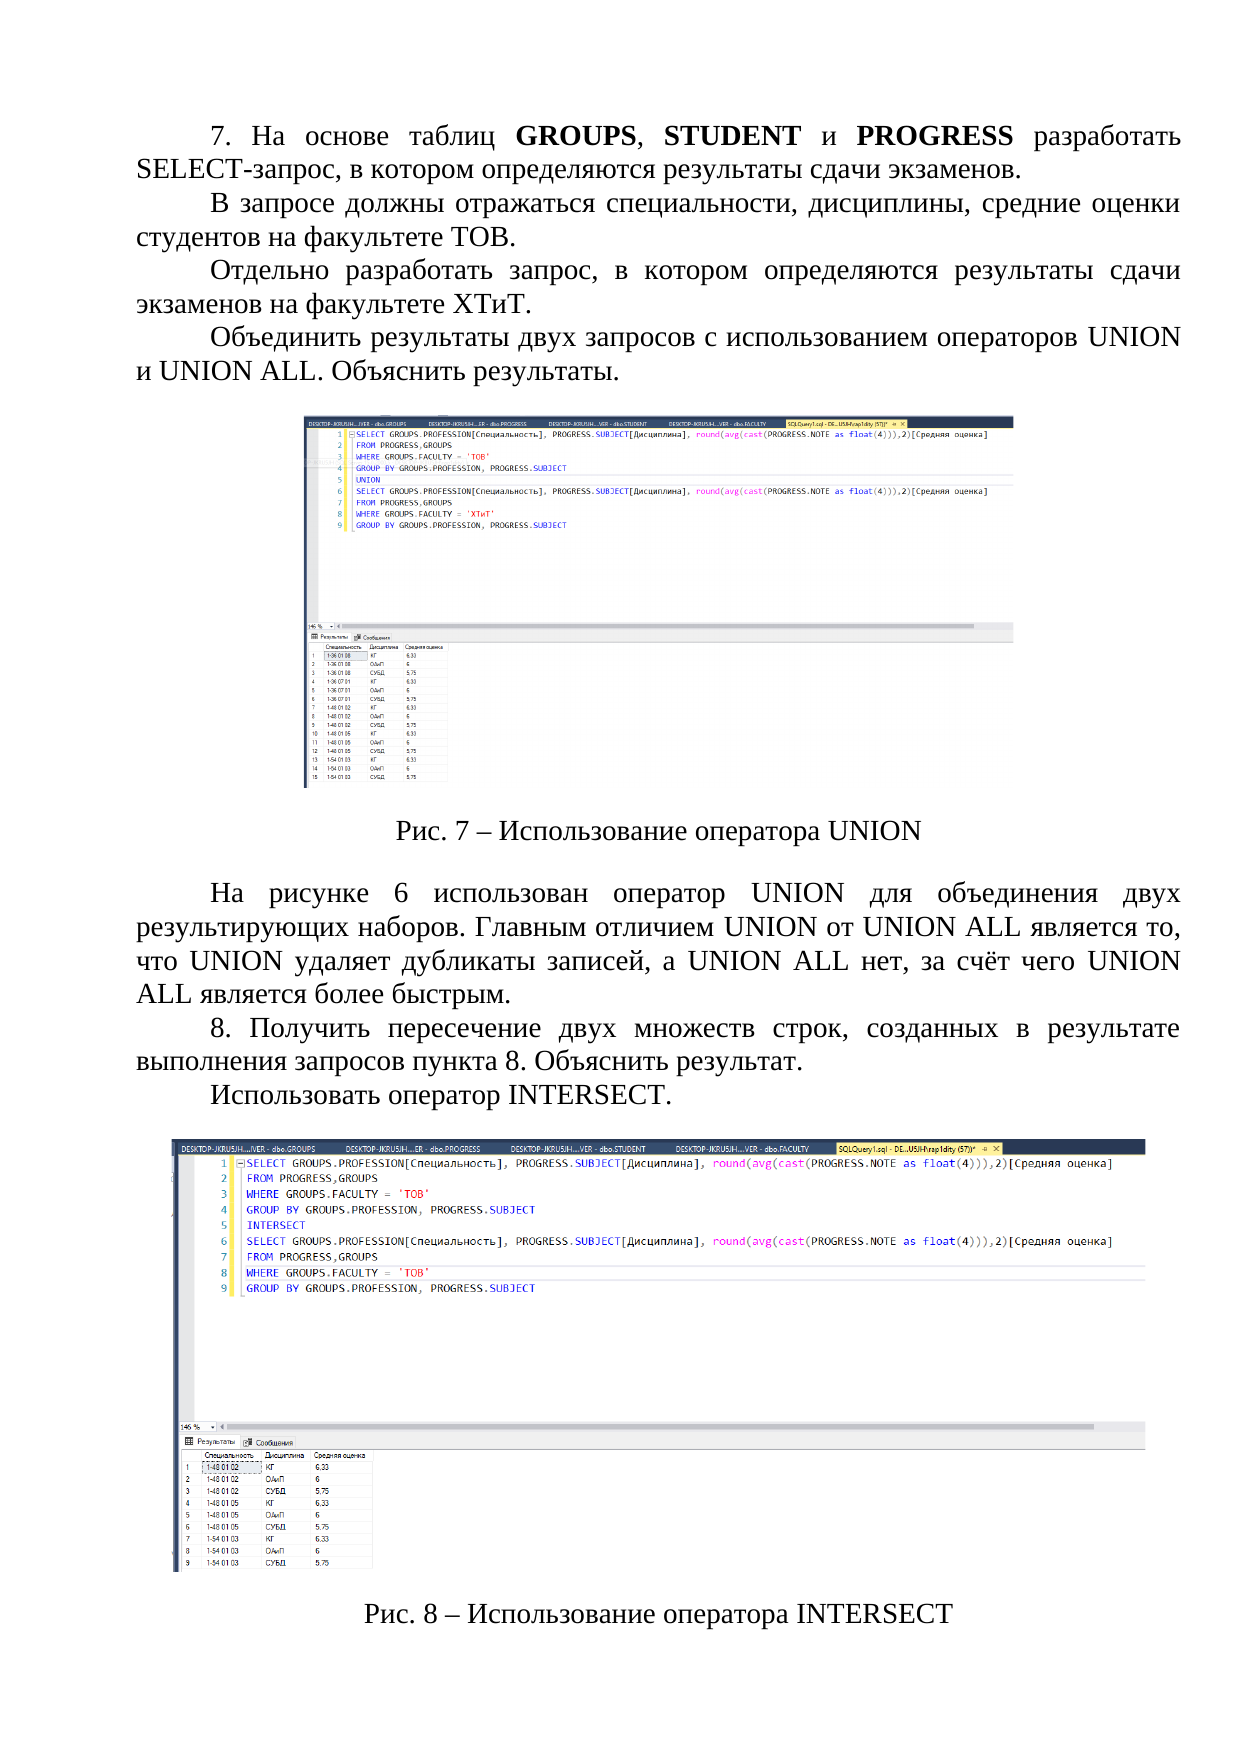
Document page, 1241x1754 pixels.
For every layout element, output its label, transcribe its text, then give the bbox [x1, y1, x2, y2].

text Рис. 7 – Использование оператора UNION [136, 813, 1181, 846]
text 7. На основе таблиц GROUPS, STUDENT и PROGRESS разработать SELECT-запрос, в котором определяются результаты сдачи экзаменов. [136, 118, 1181, 185]
text Использовать оператор INTERSECT. [136, 1077, 1181, 1110]
text Рис. 8 – Использование оператора INTERSECT [136, 1596, 1181, 1630]
picture [303, 415, 1014, 788]
text Объединить результаты двух запросов с использованием операторов UNION и UNION ALL. Объяснить результаты. [136, 319, 1181, 386]
picture [171, 1139, 1146, 1572]
text В запросе должны отражаться специальности, дисциплины, средние оценки студентов на факультете ТОВ. [136, 185, 1181, 252]
text Отдельно разработать запрос, в котором определяются результаты сдачи экзаменов на факультете ХТиТ. [136, 252, 1181, 319]
text На рисунке 6 использован оператор UNION для объединения двух результирующих наборов. Главным отличием UNION от UNION ALL является то, что UNION удаляет дубликаты записей, а UNION ALL нет, за счёт чего UNION ALL является более быстрым. [136, 876, 1181, 1010]
text 8. Получить пересечение двух множеств строк, созданных в результате выполнения запросов пункта 8. Объяснить результат. [136, 1010, 1181, 1077]
